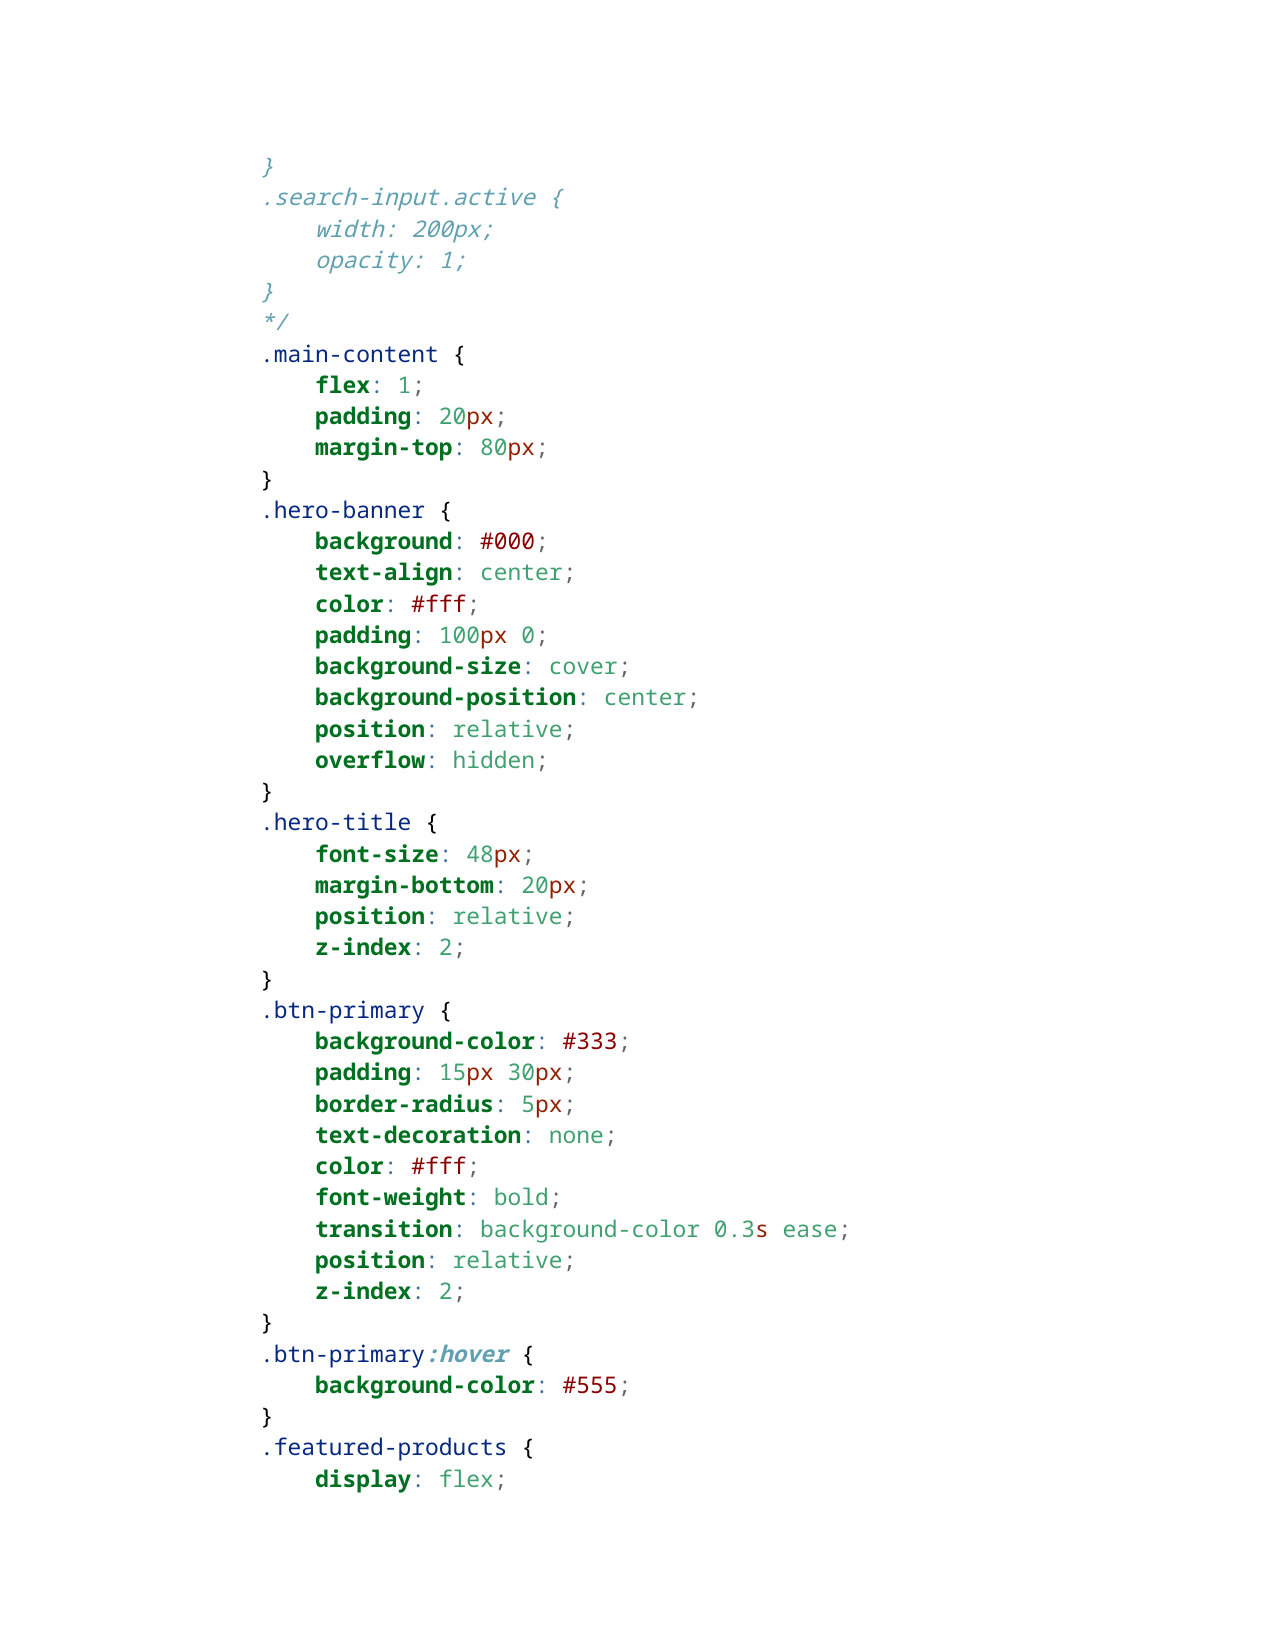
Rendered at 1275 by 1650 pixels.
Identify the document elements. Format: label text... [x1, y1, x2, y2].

text } .search-input.active { width: 200px; opacity: 1; } */ .main-content { flex: 1; padding: 20px; margin-top: 80px; } .hero-banner { background: #000; text-align: center; color: #fff; padding: 100px 0; background-size: cover; background-position: center; position: relative; overflow: hidden; } .hero-title { font-size: 48px; margin-bottom: 20px; position: relative; z-index: 2; } .btn-primary { background-color: #333; padding: 15px 30px; border-radius: 5px; text-decoration: none; color: #fff; font-weight: bold; transition: background-color 0.3s ease; position: relative; z-index: 2; } .btn-primary:hover { background-color: #555; } .featured-products { display: flex; [150, 150, 1125, 1494]
